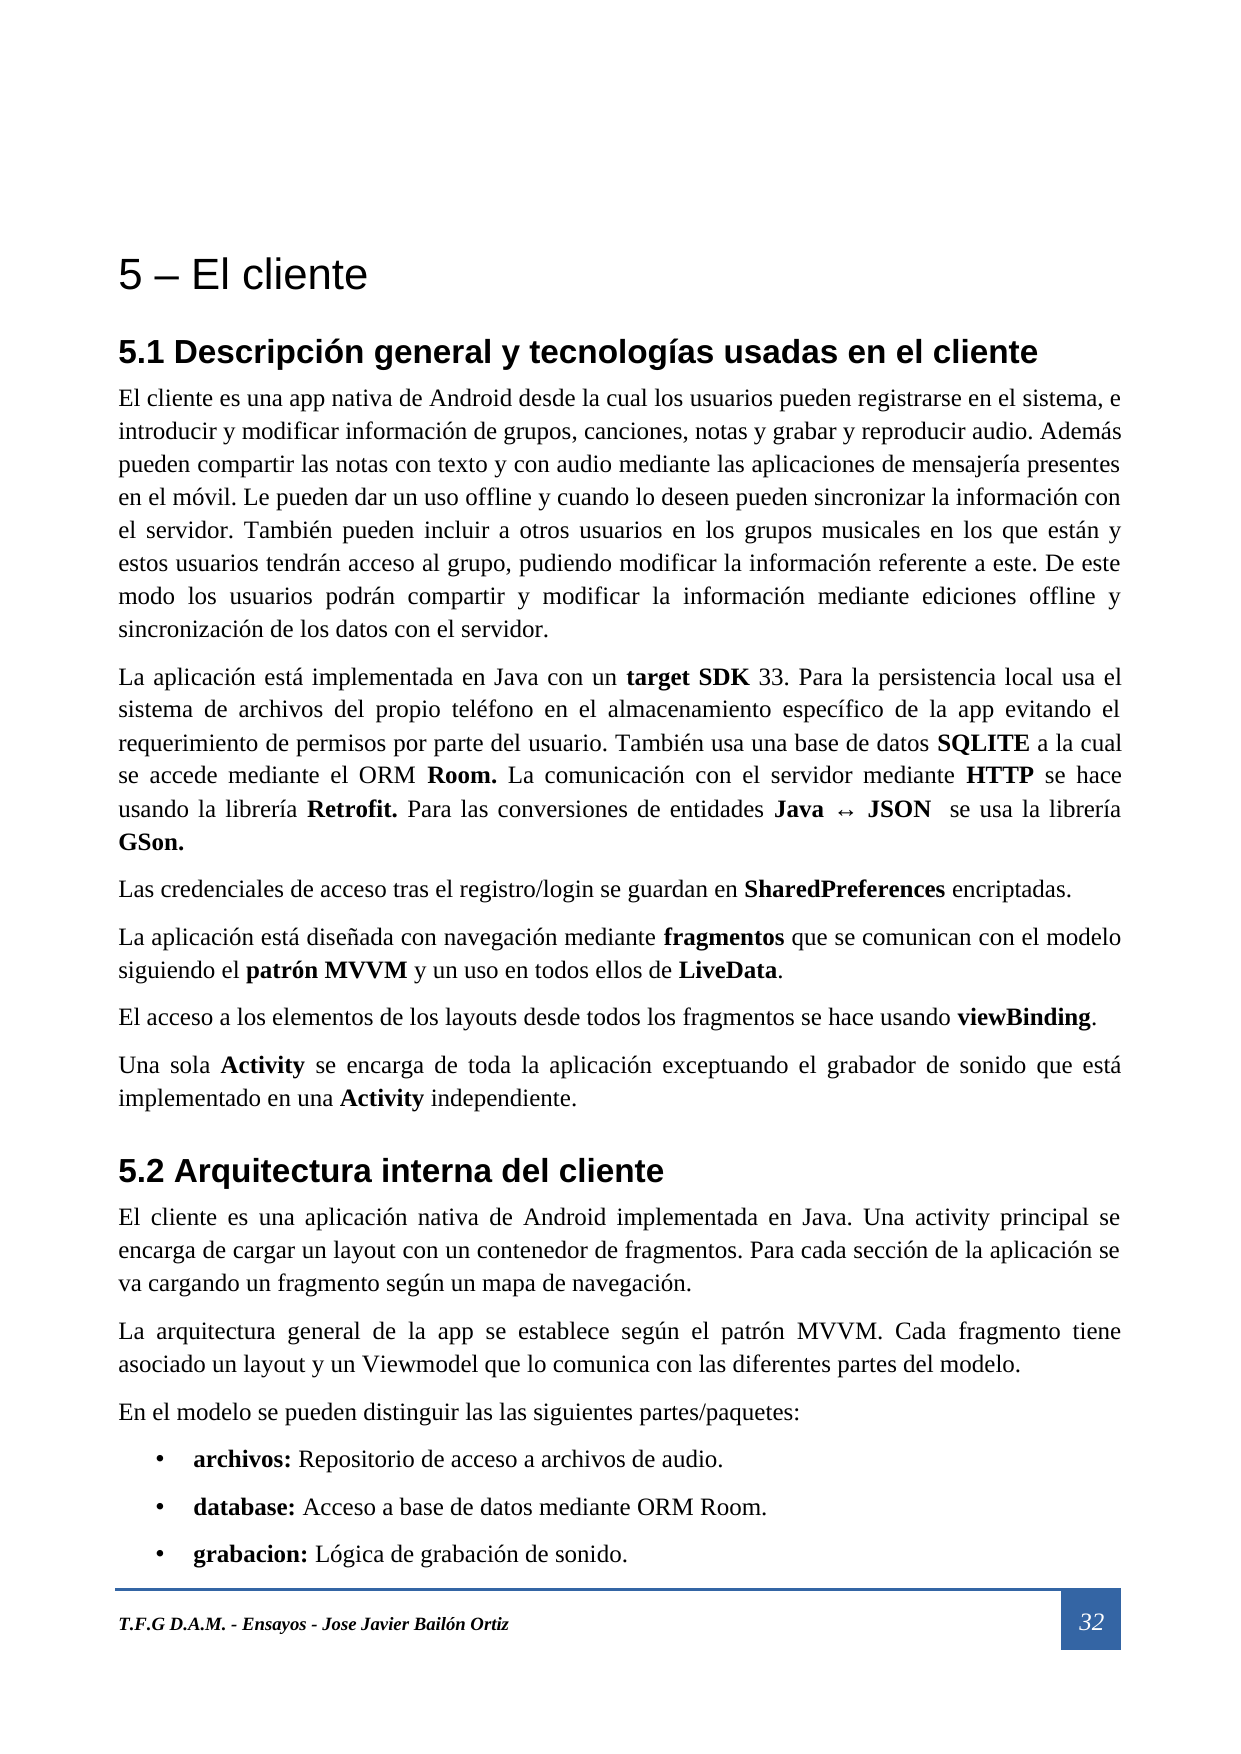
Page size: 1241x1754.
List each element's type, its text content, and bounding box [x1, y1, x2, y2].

text El cliente es una app nativa de Android desde la cual los usuarios pueden registrarse en el sistema, e introducir y modificar información de grupos, canciones, notas y grabar y reproducir audio. Además pueden compartir las notas con texto y con audio mediante las aplicaciones de mensajería presentes en el móvil. Le pueden dar un uso offline y cuando lo deseen pueden sincronizar la información con el servidor. También pueden incluir a otros usuarios en los grupos musicales en los que están y estos usuarios tendrán acceso al grupo, pudiendo modificar la información referente a este. De este modo los usuarios podrán compartir y modificar la información mediante ediciones offline y sincronización de los datos con el servidor. [118, 383, 1122, 643]
list grabacion: Lógica de grabación de sonido. [156, 1539, 1122, 1568]
text La aplicación está implementada en Java con un target SDK 33. Para la persistencia local usa el sistema de archivos del propio teléfono en el almacenamiento específico de la app evitando el requerimiento de permisos por parte del usuario. También usa una base de datos SQLITE a la cual se accede mediante el ORM Room. La comunicación con el servidor mediante HTTP se hace usando la librería Retrofit. Para las conversiones de entidades Java ↔ JSON se usa la librería GSon. [118, 662, 1122, 855]
subtitle 5 – El cliente [118, 248, 1122, 298]
text En el modelo se pueden distinguir las las siguientes partes/paquetes: [118, 1397, 1122, 1426]
text El cliente es una aplicación nativa de Android implementada en Java. Una activity principal se encarga de cargar un layout con un contenedor de fragmentos. Para cada sección de la aplicación se va cargando un fragmento según un mapa de navegación. [118, 1202, 1122, 1297]
text El acceso a los elementos de los layouts desde todos los fragmentos se hace usando viewBinding. [118, 1002, 1122, 1031]
subtitle 5.1 Descripción general y tecnologías usadas en el cliente [118, 332, 1122, 370]
text La arquitectura general de la app se establece según el patrón MVVM. Cada fragmento tiene asociado un layout y un Viewmodel que lo comunica con las diferentes partes del modelo. [118, 1316, 1122, 1378]
subtitle 5.2 Arquitectura interna del cliente [118, 1152, 1122, 1190]
list archivos: Repositorio de acceso a archivos de audio. [156, 1444, 1122, 1473]
list database: Acceso a base de datos mediante ORM Room. [156, 1492, 1122, 1521]
text Las credenciales de acceso tras el registro/login se guardan en SharedPreferences encriptadas. [118, 874, 1122, 903]
text Una sola Activity se encarga de toda la aplicación exceptuando el grabador de sonido que está implementado en una Activity independiente. [118, 1050, 1122, 1112]
text La aplicación está diseñada con navegación mediante fragmentos que se comunican con el modelo siguiendo el patrón MVVM y un uso en todos ellos de LiveData. [118, 922, 1122, 984]
